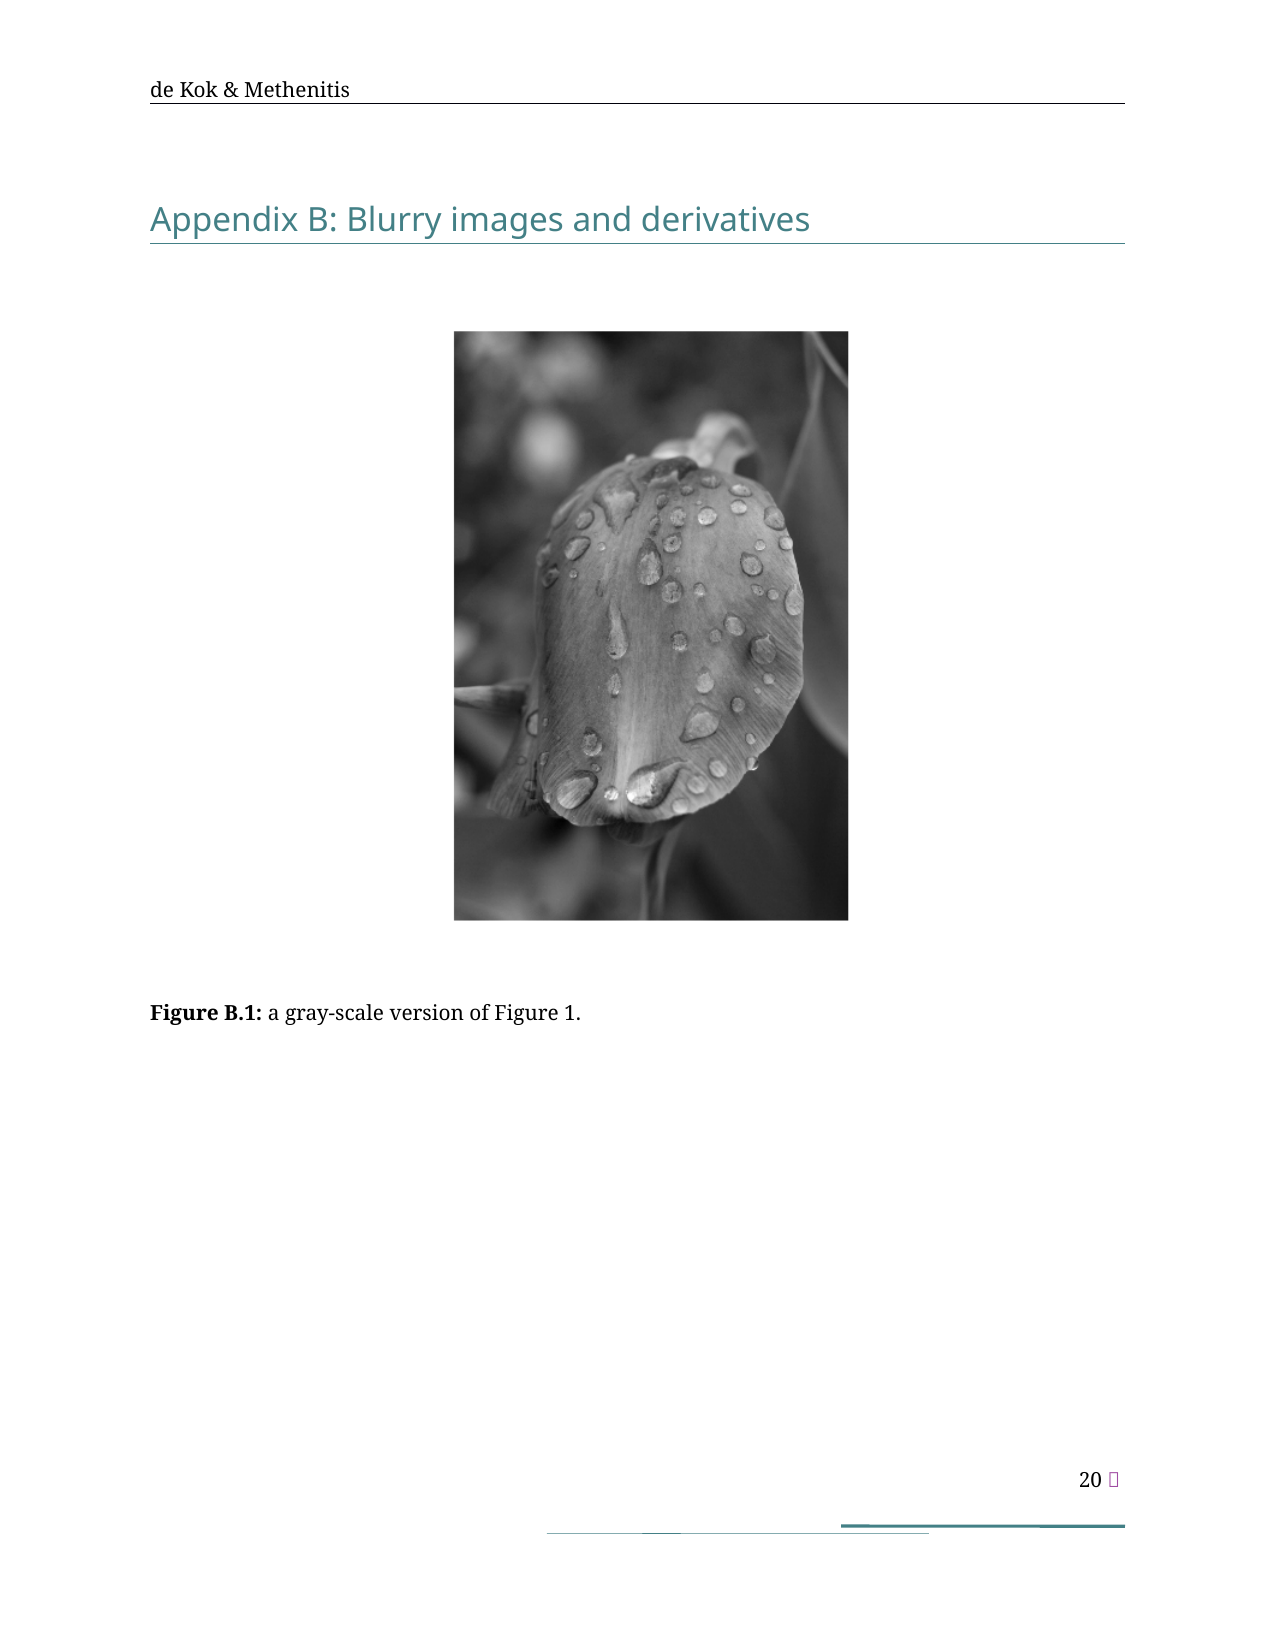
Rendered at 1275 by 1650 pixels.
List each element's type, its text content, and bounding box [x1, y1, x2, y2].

picture [150, 259, 1125, 994]
subtitle Appendix B: Blurry images and derivatives [150, 195, 1125, 243]
text Figure B.1: a gray-scale version of Figure 1. [150, 994, 1125, 1026]
